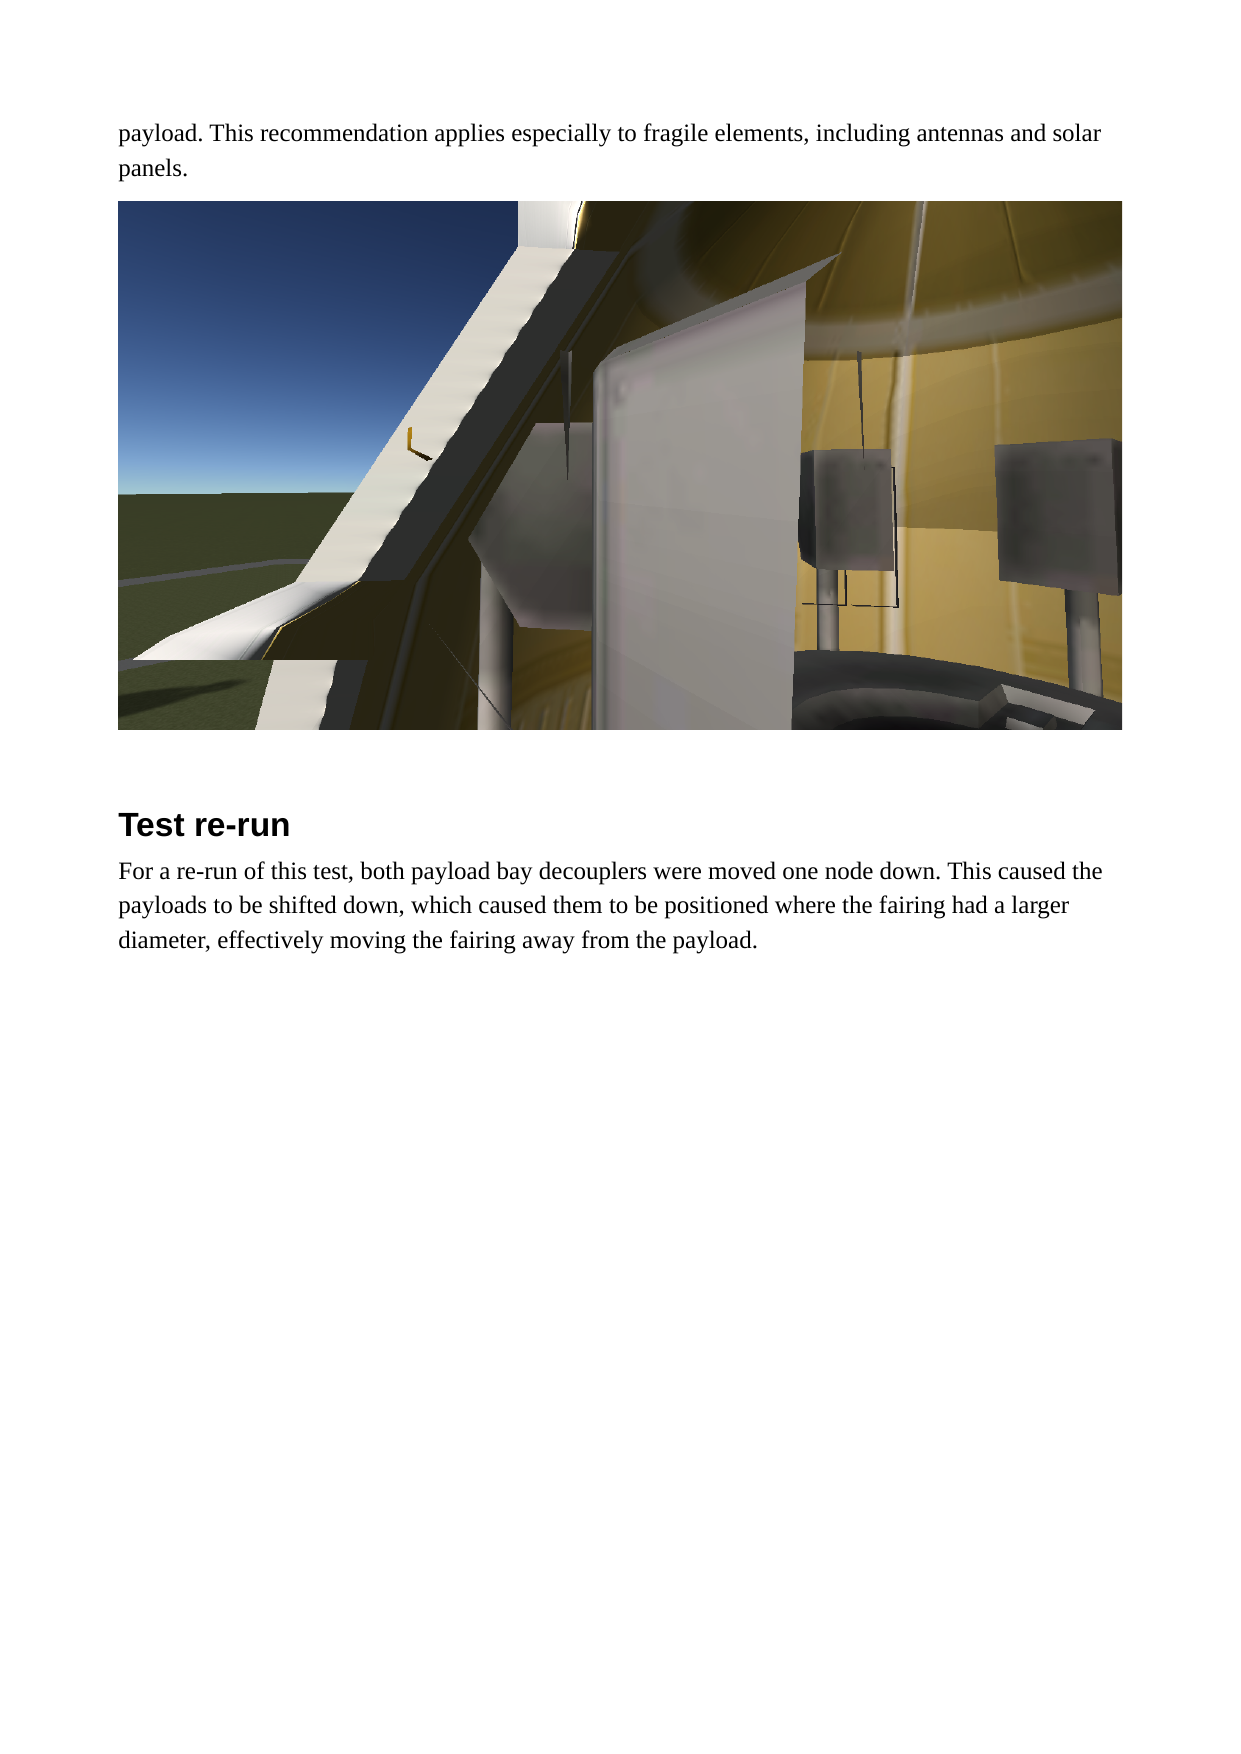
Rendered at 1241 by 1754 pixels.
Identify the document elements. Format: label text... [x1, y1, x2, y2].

picture [118, 201, 1123, 730]
text payload. This recommendation applies especially to fragile elements, including antennas and solar panels. [118, 118, 1122, 181]
subtitle Test re-run [118, 805, 1122, 843]
text For a re-run of this test, both payload bay decouplers were moved one node down. This caused the payloads to be shifted down, which caused them to be positioned where the fairing had a larger diameter, effectively moving the fairing away from the payload. [118, 856, 1122, 954]
